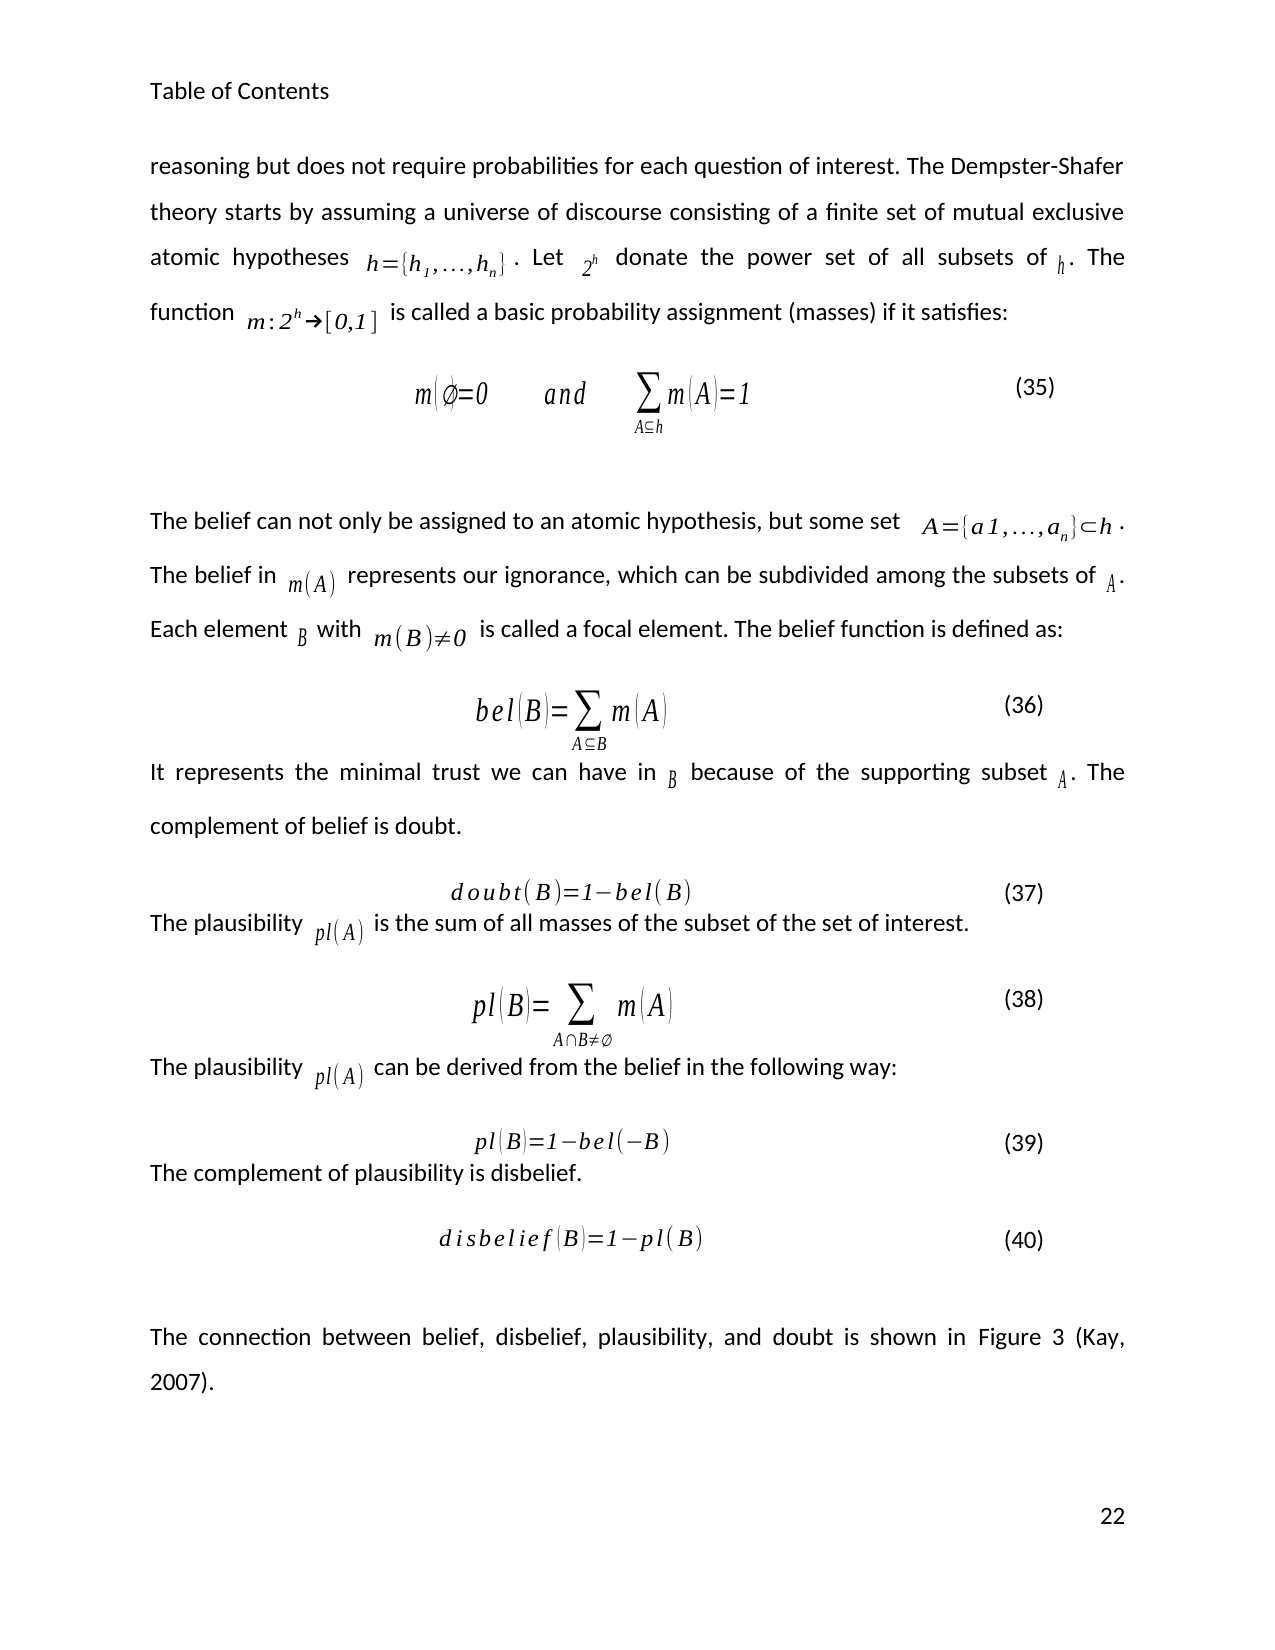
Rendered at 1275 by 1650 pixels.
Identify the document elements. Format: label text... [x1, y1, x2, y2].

text It represents the minimal trust we can have in because of the supporting subset. The complement of belief is doubt. [150, 756, 1125, 841]
table_header (38) [992, 983, 1057, 1051]
table_header [161, 371, 1003, 438]
text The plausibility is the sum of all masses of the subset of the set of interest. [150, 907, 1125, 947]
text The connection between belief, disbelief, plausibility, and doubt is shown in Figure 3 (Kay, 2007). [150, 1321, 1125, 1397]
table_header (37) [992, 877, 1057, 907]
table_header (35) [1004, 371, 1069, 438]
table_header (36) [992, 689, 1057, 756]
table_header [150, 371, 161, 438]
table_header [150, 1224, 992, 1254]
table_header (40) [992, 1224, 1057, 1254]
text The complement of plausibility is disbelief. [150, 1157, 1125, 1188]
text The Dempster-Shafer (DS) theory of evidence, also known as theory of belief functions, is a tool for representing and combining evidence. The DS-theory is a generalization of the Bayesian reasoning but does not require probabilities for each question of interest. The Dempster-Shafer theory starts by assuming a universe of discourse consisting of a finite set of mutual exclusive atomic hypotheses. Let donate the power set of all subsets of. The function is called a basic probability assignment (masses) if it satisfies: [150, 150, 1125, 335]
table_header [150, 983, 992, 1051]
table_header (39) [992, 1127, 1057, 1157]
table_header [1069, 371, 1080, 438]
table_header [150, 877, 992, 907]
text The belief can not only be assigned to an atomic hypothesis, but some set. The belief in represents our ignorance, which can be subdivided among the subsets of. Each element with is called a focal element. The belief function is defined as: [150, 505, 1125, 653]
table_header [150, 689, 992, 756]
table_header [150, 1127, 992, 1157]
text The plausibility can be derived from the belief in the following way: [150, 1051, 1125, 1091]
table_header [1080, 371, 1147, 438]
